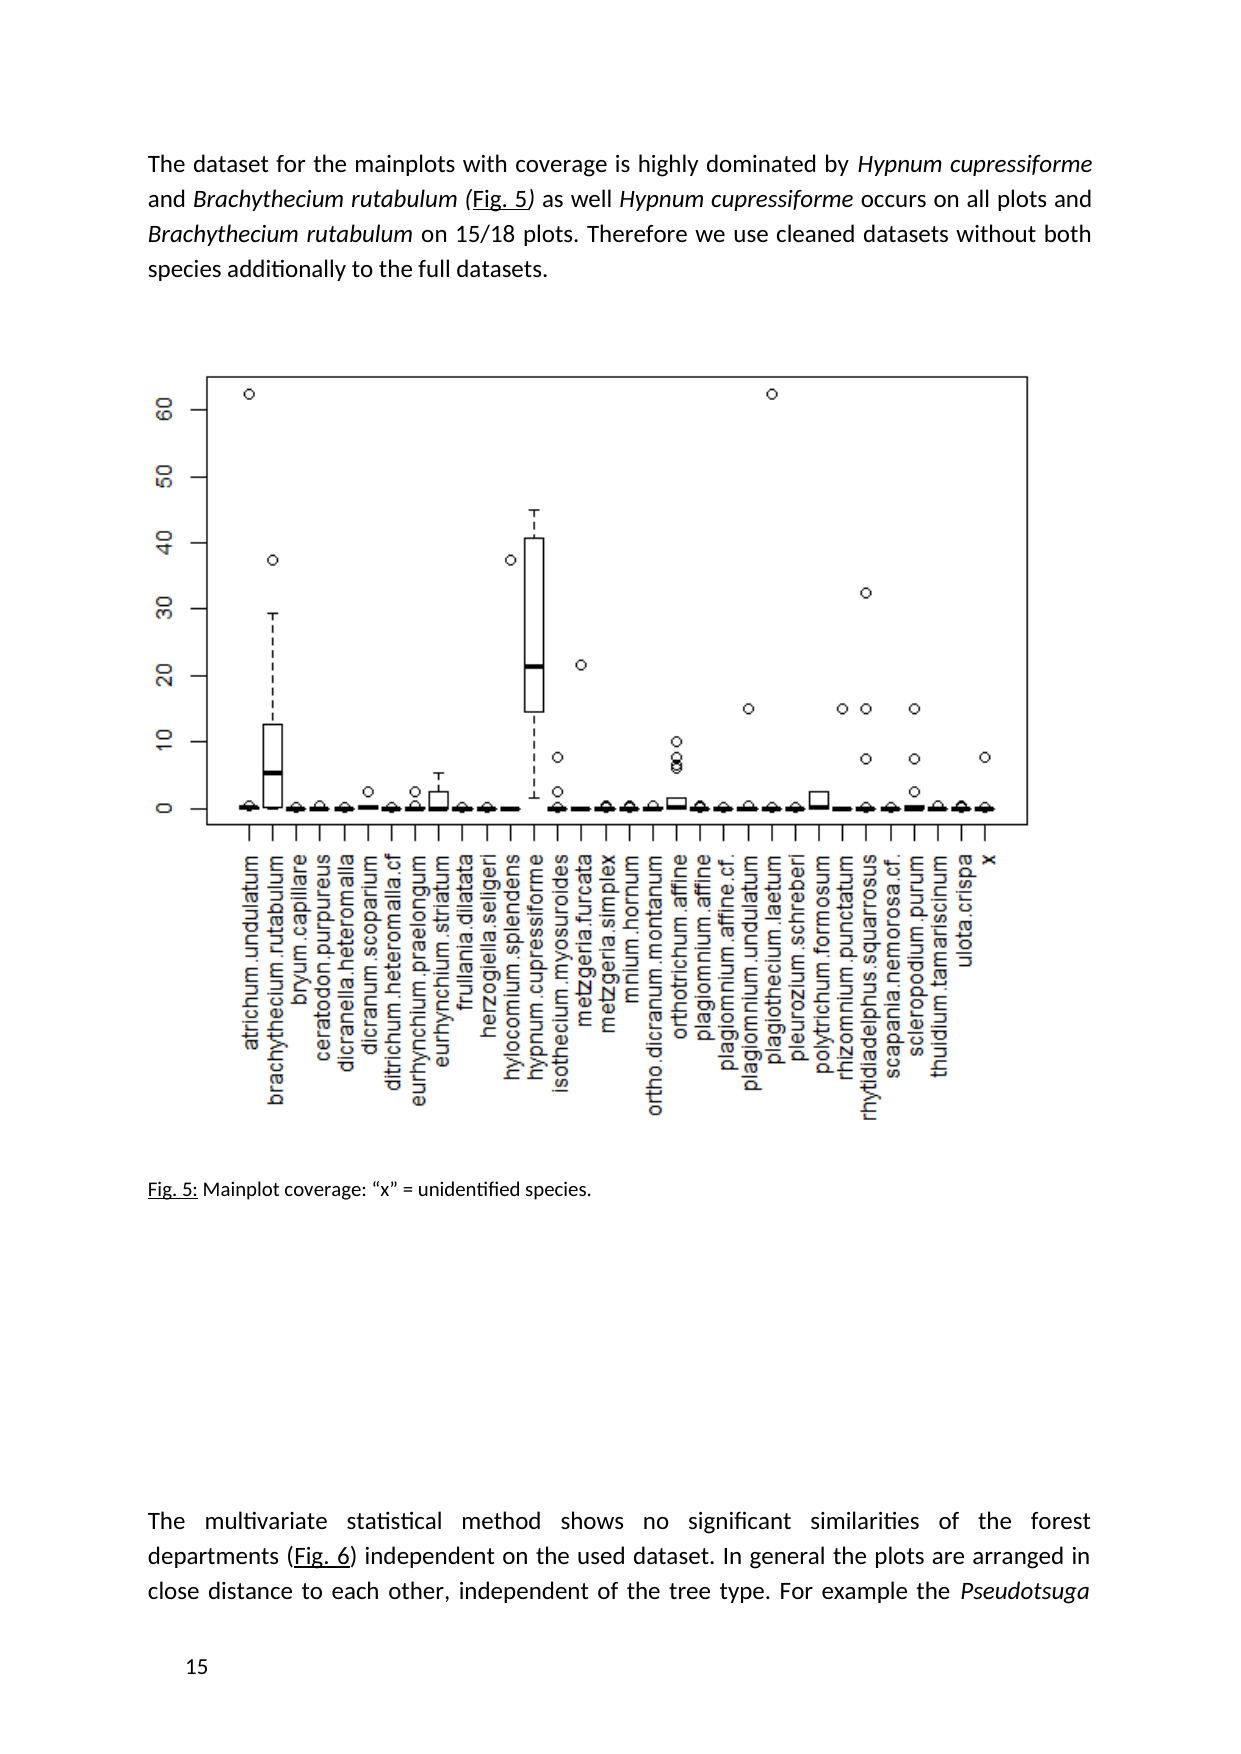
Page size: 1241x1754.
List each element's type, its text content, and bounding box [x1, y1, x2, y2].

picture [147, 317, 1058, 1156]
text The dataset for the mainplots with coverage is highly dominated by Hypnum cupressiforme and Brachythecium rutabulum (Fig. 5) as well Hypnum cupressiforme occurs on all plots and Brachythecium rutabulum on 15/18 plots. Therefore we use cleaned datasets without both species additionally to the full datasets. [148, 148, 1092, 283]
text Fig. 5: Mainplot coverage: “x” = unidentified species. [148, 1176, 1092, 1202]
text The multivariate statistical method shows no significant similarities of the forest departments (Fig. 6) independent on the used dataset. In general the plots are arranged in close distance to each other, independent of the tree type. For example the Pseudotsuga [148, 1505, 1092, 1606]
